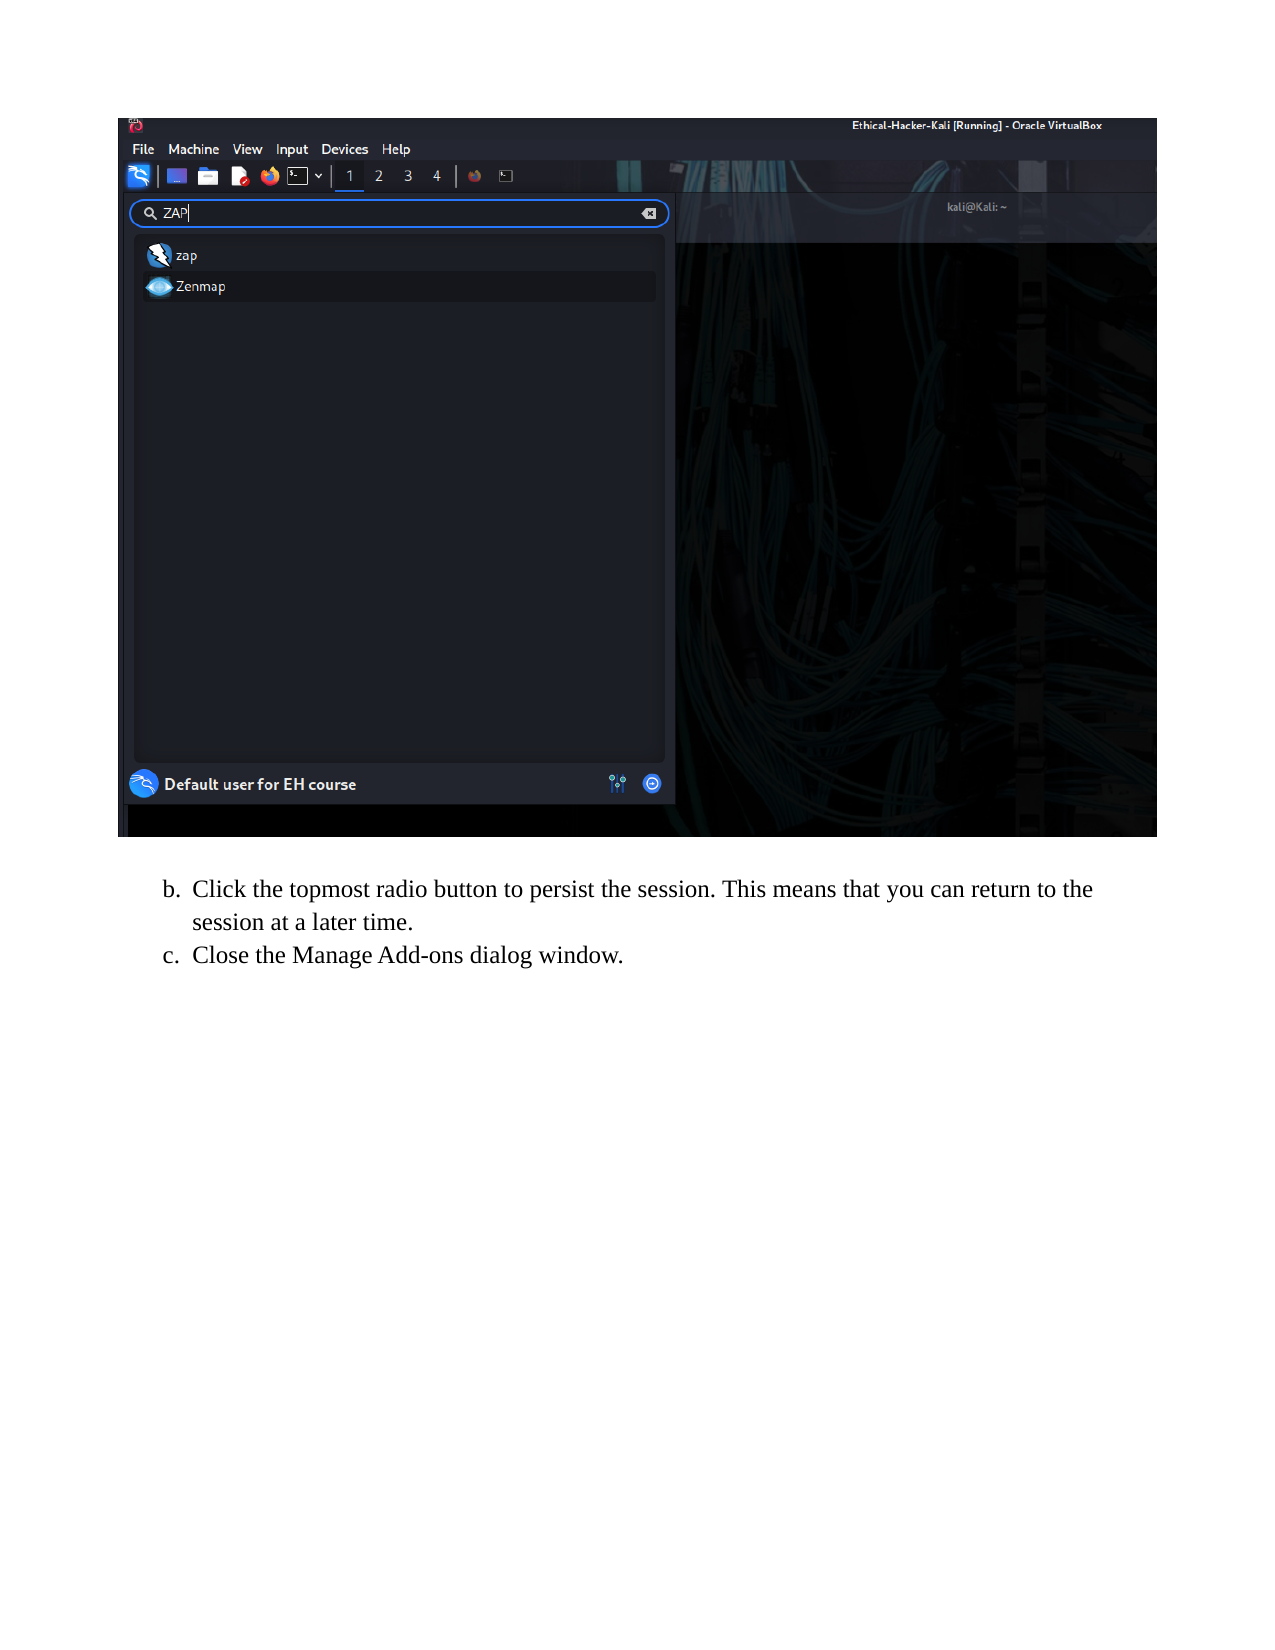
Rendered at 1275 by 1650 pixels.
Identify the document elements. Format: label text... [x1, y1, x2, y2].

list Click the topmost radio button to persist the session. This means that you can return to the session at a later time. [162, 874, 1157, 936]
list Close the Manage Add-ons dialog window. [162, 940, 1157, 969]
picture [118, 118, 1157, 837]
